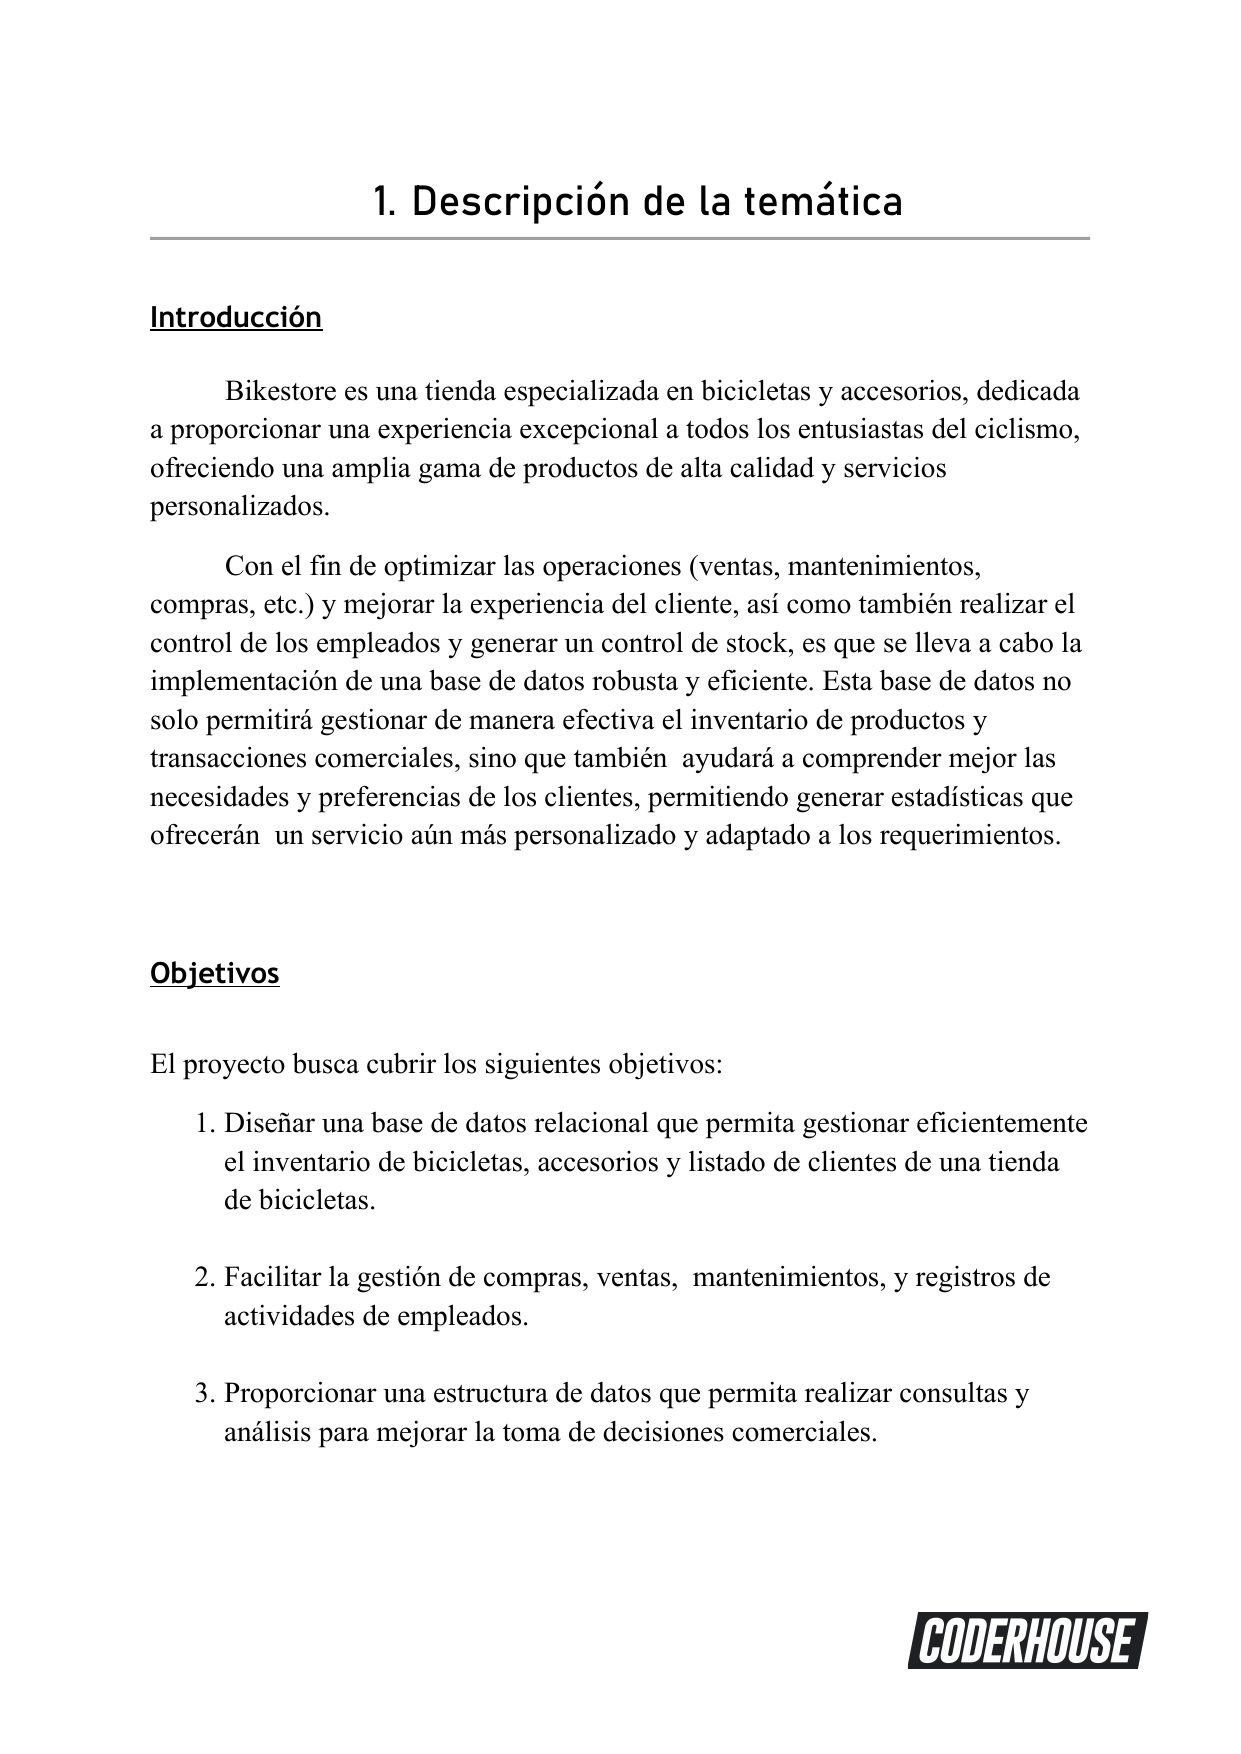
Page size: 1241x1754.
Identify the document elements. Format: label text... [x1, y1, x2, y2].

subtitle Descripción de la temática [187, 174, 1090, 224]
text Con el fin de optimizar las operaciones (ventas, mantenimientos, compras, etc.) y mejorar la experiencia del cliente, así como también realizar el control de los empleados y generar un control de stock, es que se lleva a cabo la implementación de una base de datos robusta y eficiente. Esta base de datos no solo permitirá gestionar de manera efectiva el inventario de productos y transacciones comerciales, sino que también ayudará a comprender mejor las necesidades y preferencias de los clientes, permitiendo generar estadísticas que ofrecerán un servicio aún más personalizado y adaptado a los requerimientos. [150, 548, 1090, 851]
subtitle Introducción [150, 300, 1090, 334]
list Facilitar la gestión de compras, ventas, mantenimientos, y registros de actividades de empleados. [194, 1259, 1090, 1332]
subtitle Objetivos [150, 957, 1090, 990]
list Diseñar una base de datos relacional que permita gestionar eficientemente el inventario de bicicletas, accesorios y listado de clientes de una tienda de bicicletas. [194, 1105, 1090, 1216]
text Bikestore es una tienda especializada en bicicletas y accesorios, dedicada a proporcionar una experiencia excepcional a todos los entusiastas del ciclismo, ofreciendo una amplia gama de productos de alta calidad y servicios personalizados. [150, 373, 1090, 522]
list Proporcionar una estructura de datos que permita realizar consultas y análisis para mejorar la toma de decisiones comerciales. [194, 1375, 1090, 1447]
text El proyecto busca cubrir los siguientes objetivos: [150, 1046, 1090, 1079]
picture [907, 1612, 1149, 1669]
